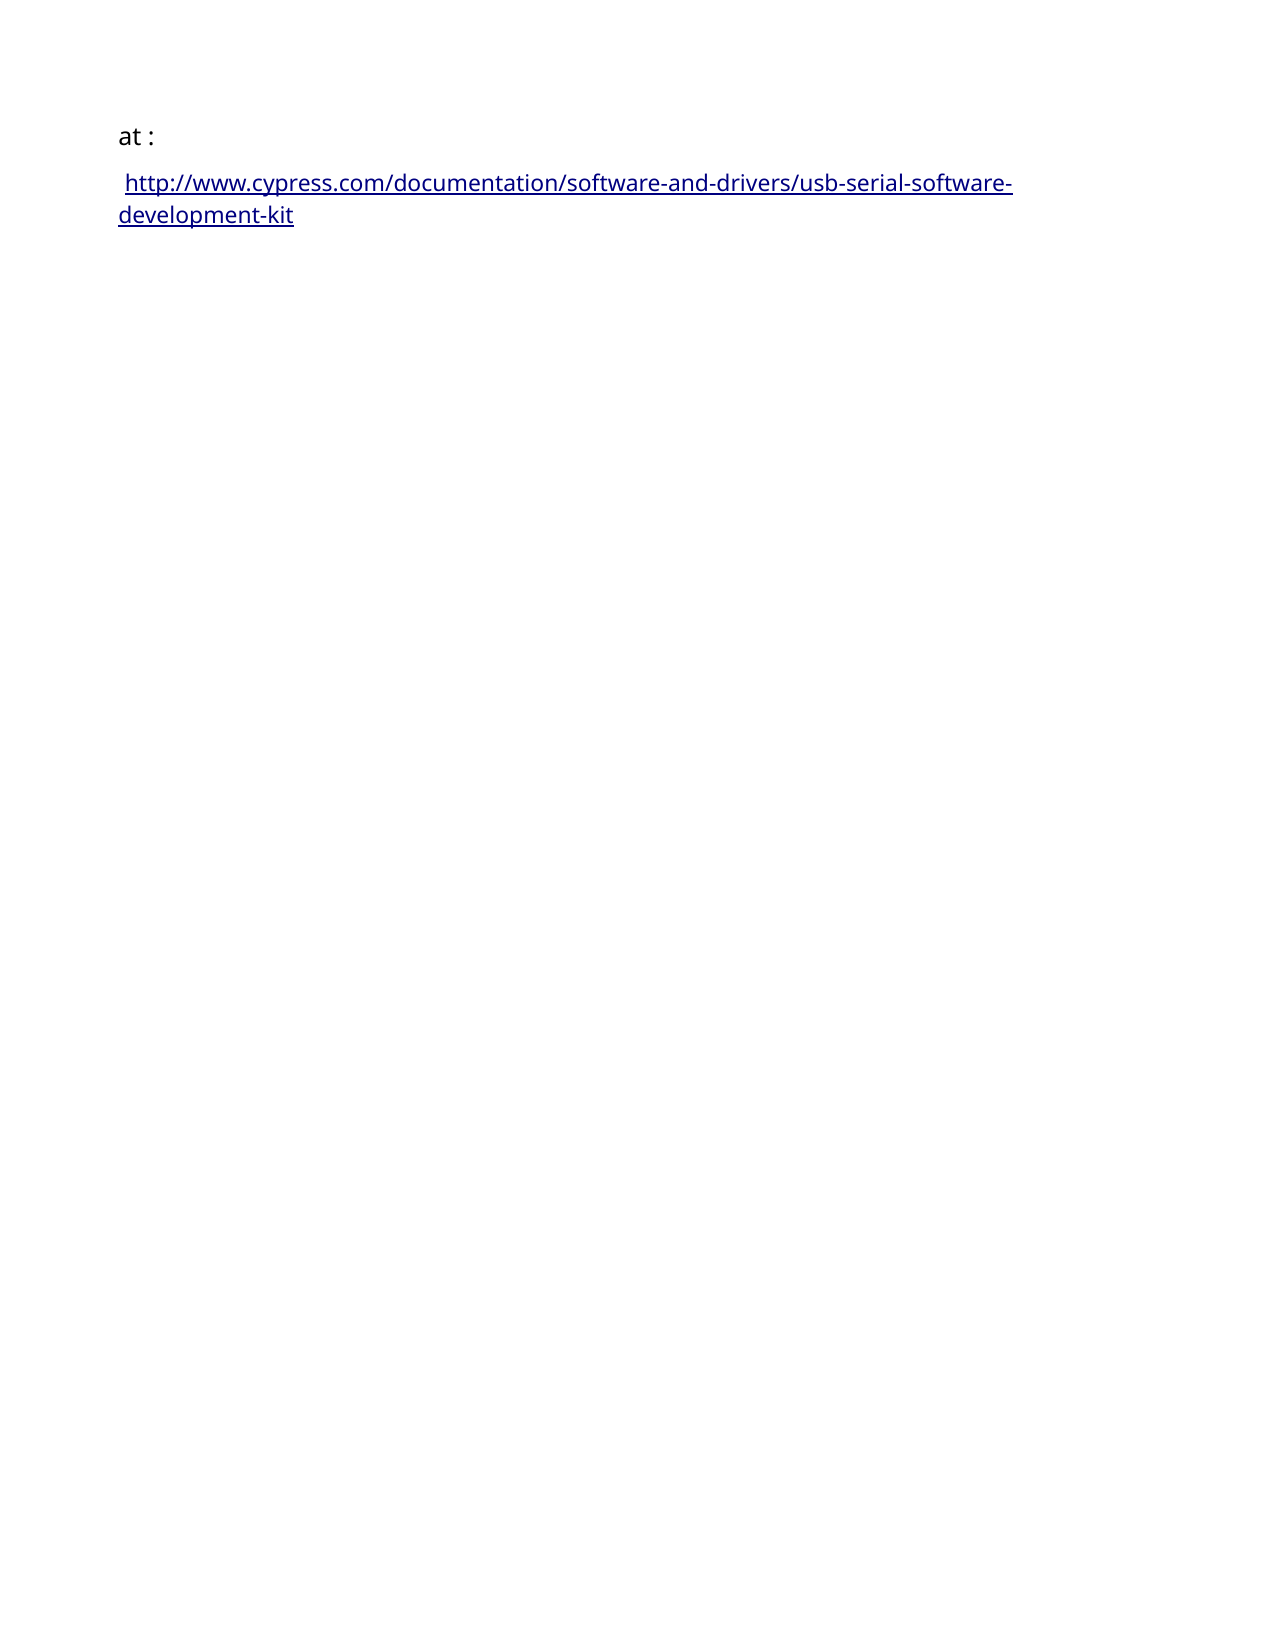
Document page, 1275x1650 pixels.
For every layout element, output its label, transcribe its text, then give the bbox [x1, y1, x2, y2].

text http://www.cypress.com/documentation/software-and-drivers/usb-serial-software-development-kit [118, 165, 1157, 230]
text at : [118, 118, 1157, 152]
